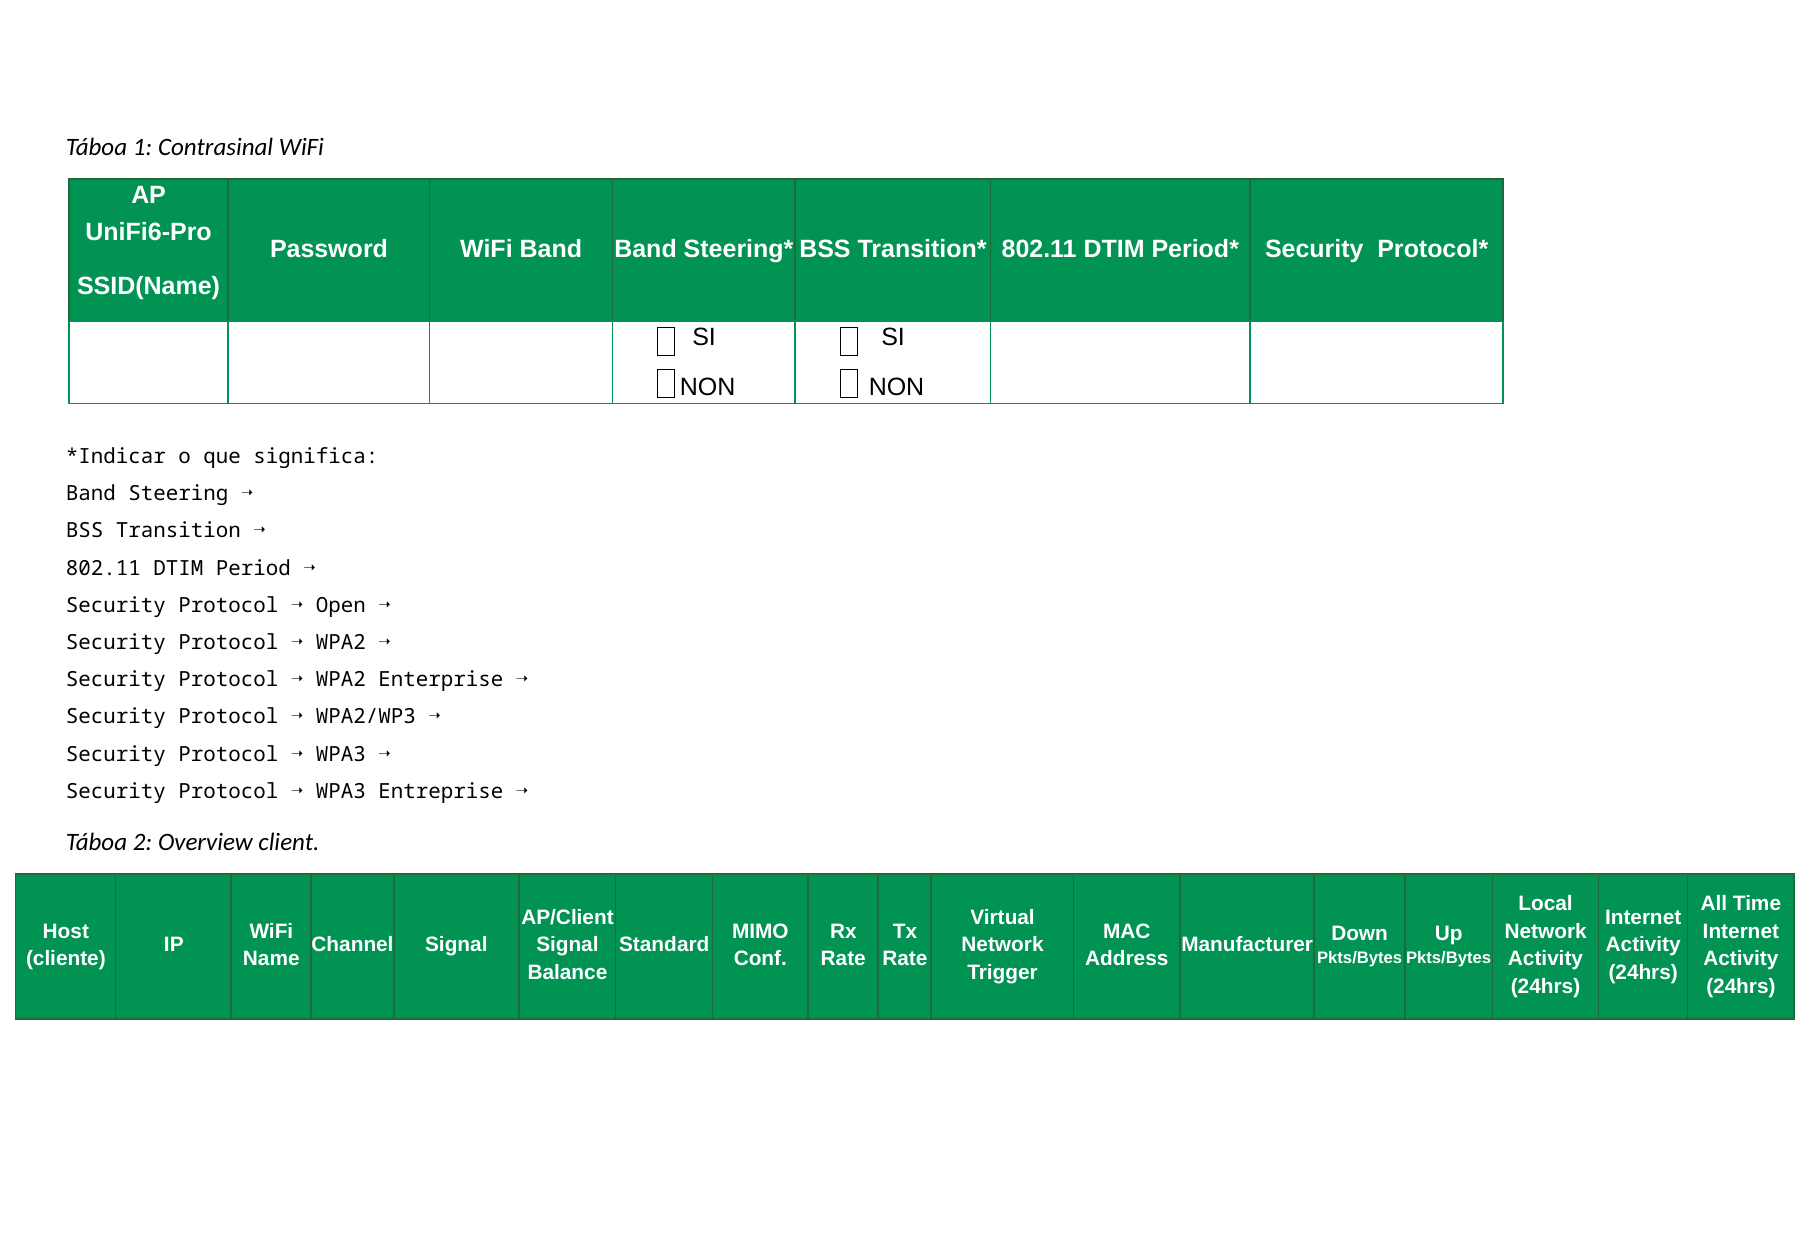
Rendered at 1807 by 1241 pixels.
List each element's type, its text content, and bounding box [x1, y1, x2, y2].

table_header Up Pkts/Bytes [1406, 875, 1492, 1018]
text *Indicar o que significa: [66, 441, 1748, 470]
table_header Signal [395, 875, 518, 1018]
table_header Rx Rate [809, 875, 877, 1018]
table_header Manufacturer [1181, 875, 1313, 1018]
text Security Protocol ➝ WPA3 ➝ [66, 739, 1748, 767]
table_header Standard [616, 875, 712, 1018]
table_cell [229, 322, 429, 402]
table_header WiFi Name [232, 875, 310, 1018]
table_cell [991, 322, 1249, 402]
table_header Channel [312, 875, 393, 1018]
text Security Protocol ➝ WPA2 ➝ [66, 627, 1748, 656]
table_header Local Network Activity (24hrs) [1493, 875, 1598, 1018]
text Táboa 2: Overview client. [66, 826, 1748, 856]
text Security Protocol ➝ WPA3 Entreprise ➝ [66, 776, 1748, 804]
table_header Band Steering* [613, 180, 794, 321]
table_header IP [116, 875, 230, 1018]
table_cell [1251, 322, 1502, 402]
table_header Down Pkts/Bytes [1315, 875, 1404, 1018]
text Security Protocol ➝ WPA2/WP3 ➝ [66, 702, 1748, 730]
table_cell [430, 322, 612, 402]
text Security Protocol ➝ Open ➝ [66, 590, 1748, 618]
table_header 802.11 DTIM Period* [991, 180, 1249, 321]
table_header Virtual Network Trigger [932, 875, 1073, 1018]
table_header AP UniFi6-Pro SSID(Name) [70, 180, 227, 321]
table_header All Time Internet Activity (24hrs) [1688, 875, 1793, 1018]
table_header WiFi Band [430, 180, 612, 321]
table_header AP/Client Signal Balance [520, 875, 615, 1018]
table_header MAC Address [1074, 875, 1179, 1018]
table_header Internet Activity (24hrs) [1599, 875, 1687, 1018]
table_cell SI NON [796, 322, 990, 402]
table_header Password [229, 180, 429, 321]
table_cell SI NON [613, 322, 794, 402]
text Táboa 1: Contrasinal WiFi [66, 131, 1748, 161]
table_header Security Protocol* [1251, 180, 1502, 321]
text Band Steering ➝ [66, 478, 1748, 507]
table_header Tx Rate [879, 875, 930, 1018]
text BSS Transition ➝ [66, 516, 1748, 544]
table_header MIMO Conf. [713, 875, 807, 1018]
table_cell [70, 322, 227, 402]
text 802.11 DTIM Period ➝ [66, 553, 1748, 581]
table_header Host (cliente) [16, 875, 115, 1018]
table_header BSS Transition* [796, 180, 990, 321]
text Security Protocol ➝ WPA2 Enterprise ➝ [66, 664, 1748, 693]
